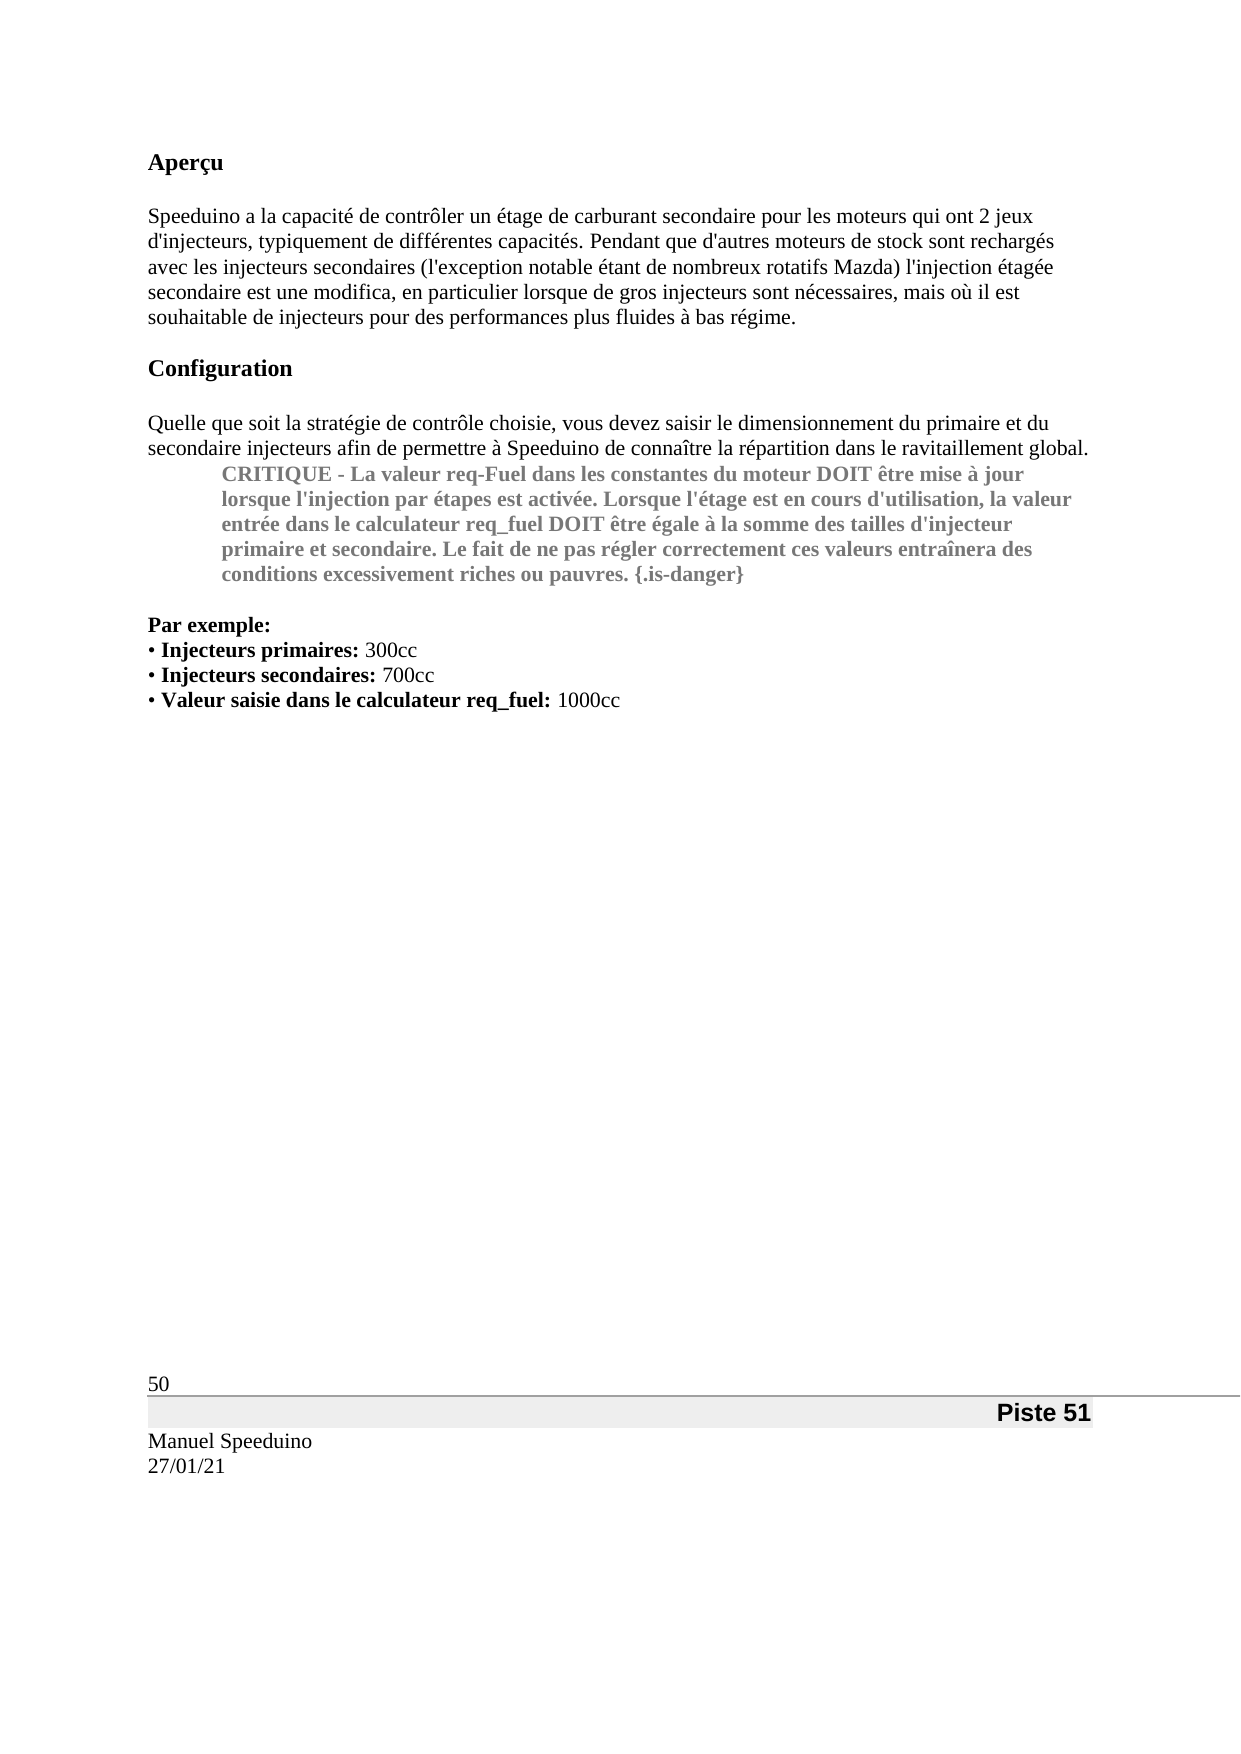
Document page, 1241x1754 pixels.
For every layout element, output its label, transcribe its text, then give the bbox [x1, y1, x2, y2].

text 50 [148, 1371, 1093, 1395]
text Par exemple: [148, 612, 1093, 637]
table_header Piste 51 [148, 1397, 1093, 1428]
text • Injecteurs secondaires: 700cc [148, 662, 1093, 687]
text Aperçu [148, 148, 1093, 175]
text Speeduino a la capacité de contrôler un étage de carburant secondaire pour les moteurs qui ont 2 jeux d'injecteurs, typiquement de différentes capacités. Pendant que d'autres moteurs de stock sont rechargés avec les injecteurs secondaires (l'exception notable étant de nombreux rotatifs Mazda) l'injection étagée secondaire est une modifica, en particulier lorsque de gros injecteurs sont nécessaires, mais où il est souhaitable de injecteurs pour des performances plus fluides à bas régime. [148, 203, 1093, 329]
text CRITIQUE - La valeur req-Fuel dans les constantes du moteur DOIT être mise à jour lorsque l'injection par étapes est activée. Lorsque l'étage est en cours d'utilisation, la valeur entrée dans le calculateur req_fuel DOIT être égale à la somme des tailles d'injecteur primaire et secondaire. Le fait de ne pas régler correctement ces valeurs entraînera des conditions excessivement riches ou pauvres. {.is-danger} [221, 461, 1093, 587]
text Manuel Speeduino [148, 1428, 1093, 1453]
text Configuration [148, 354, 1093, 382]
text • Injecteurs primaires: 300cc [148, 637, 1093, 662]
text Quelle que soit la stratégie de contrôle choisie, vous devez saisir le dimensionnement du primaire et du secondaire injecteurs afin de permettre à Speeduino de connaître la répartition dans le ravitaillement global. [148, 410, 1093, 461]
text • Valeur saisie dans le calculateur req_fuel: 1000cc [148, 687, 1093, 713]
text 27/01/21 [148, 1453, 1093, 1479]
